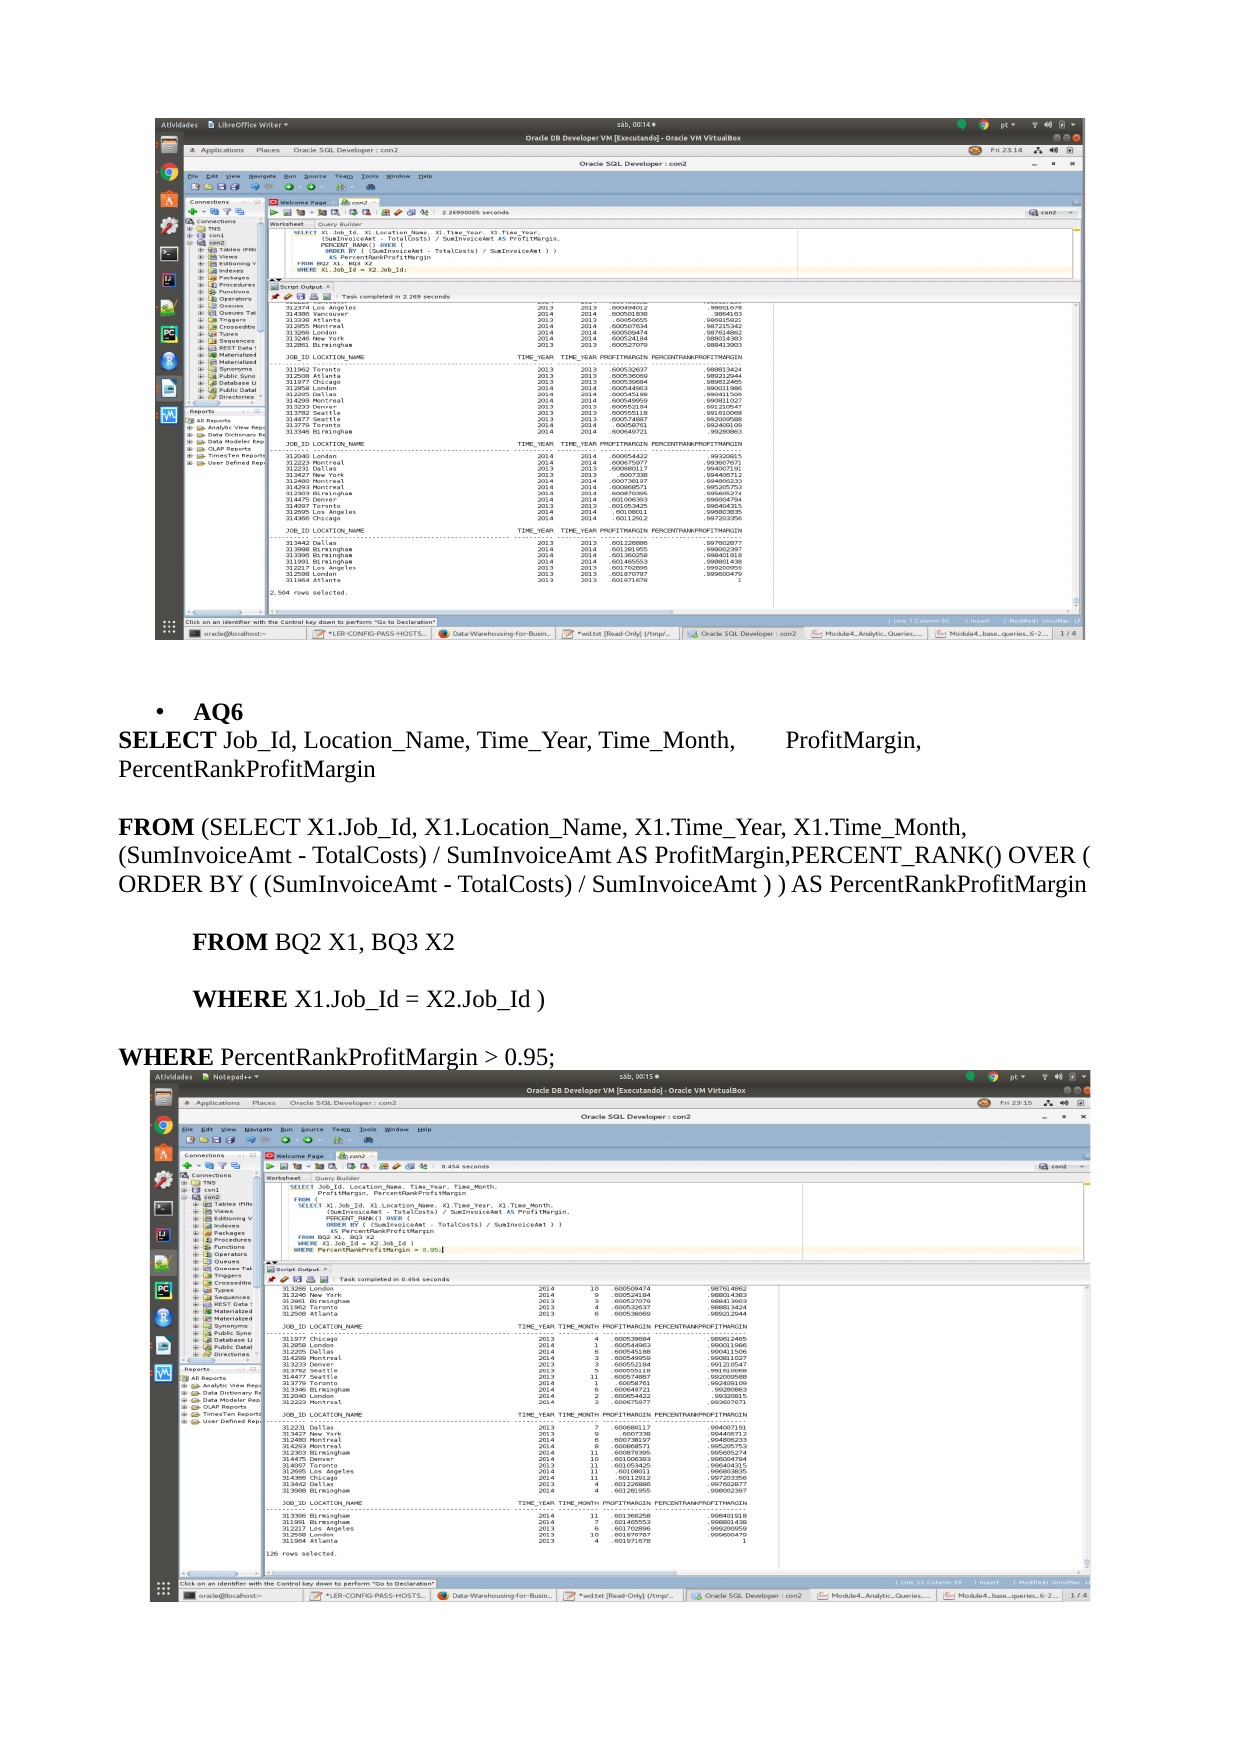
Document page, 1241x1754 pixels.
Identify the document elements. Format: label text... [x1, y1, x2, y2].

text WHERE PercentRankProfitMargin > 0.95; [118, 1042, 1122, 1071]
text SELECT Job_Id, Location_Name, Time_Year, Time_Month, ProfitMargin, PercentRankProfitMargin [118, 726, 1122, 783]
text FROM (SELECT X1.Job_Id, X1.Location_Name, X1.Time_Year, X1.Time_Month, (SumInvoiceAmt - TotalCosts) / SumInvoiceAmt AS ProfitMargin,PERCENT_RANK() OVER ( ORDER BY ( (SumInvoiceAmt - TotalCosts) / SumInvoiceAmt ) ) AS PercentRankProfitMargin [118, 812, 1122, 898]
text WHERE X1.Job_Id = X2.Job_Id ) [118, 984, 1122, 1013]
text FROM BQ2 X1, BQ3 X2 [118, 927, 1122, 956]
list AQ6 [156, 697, 1122, 726]
